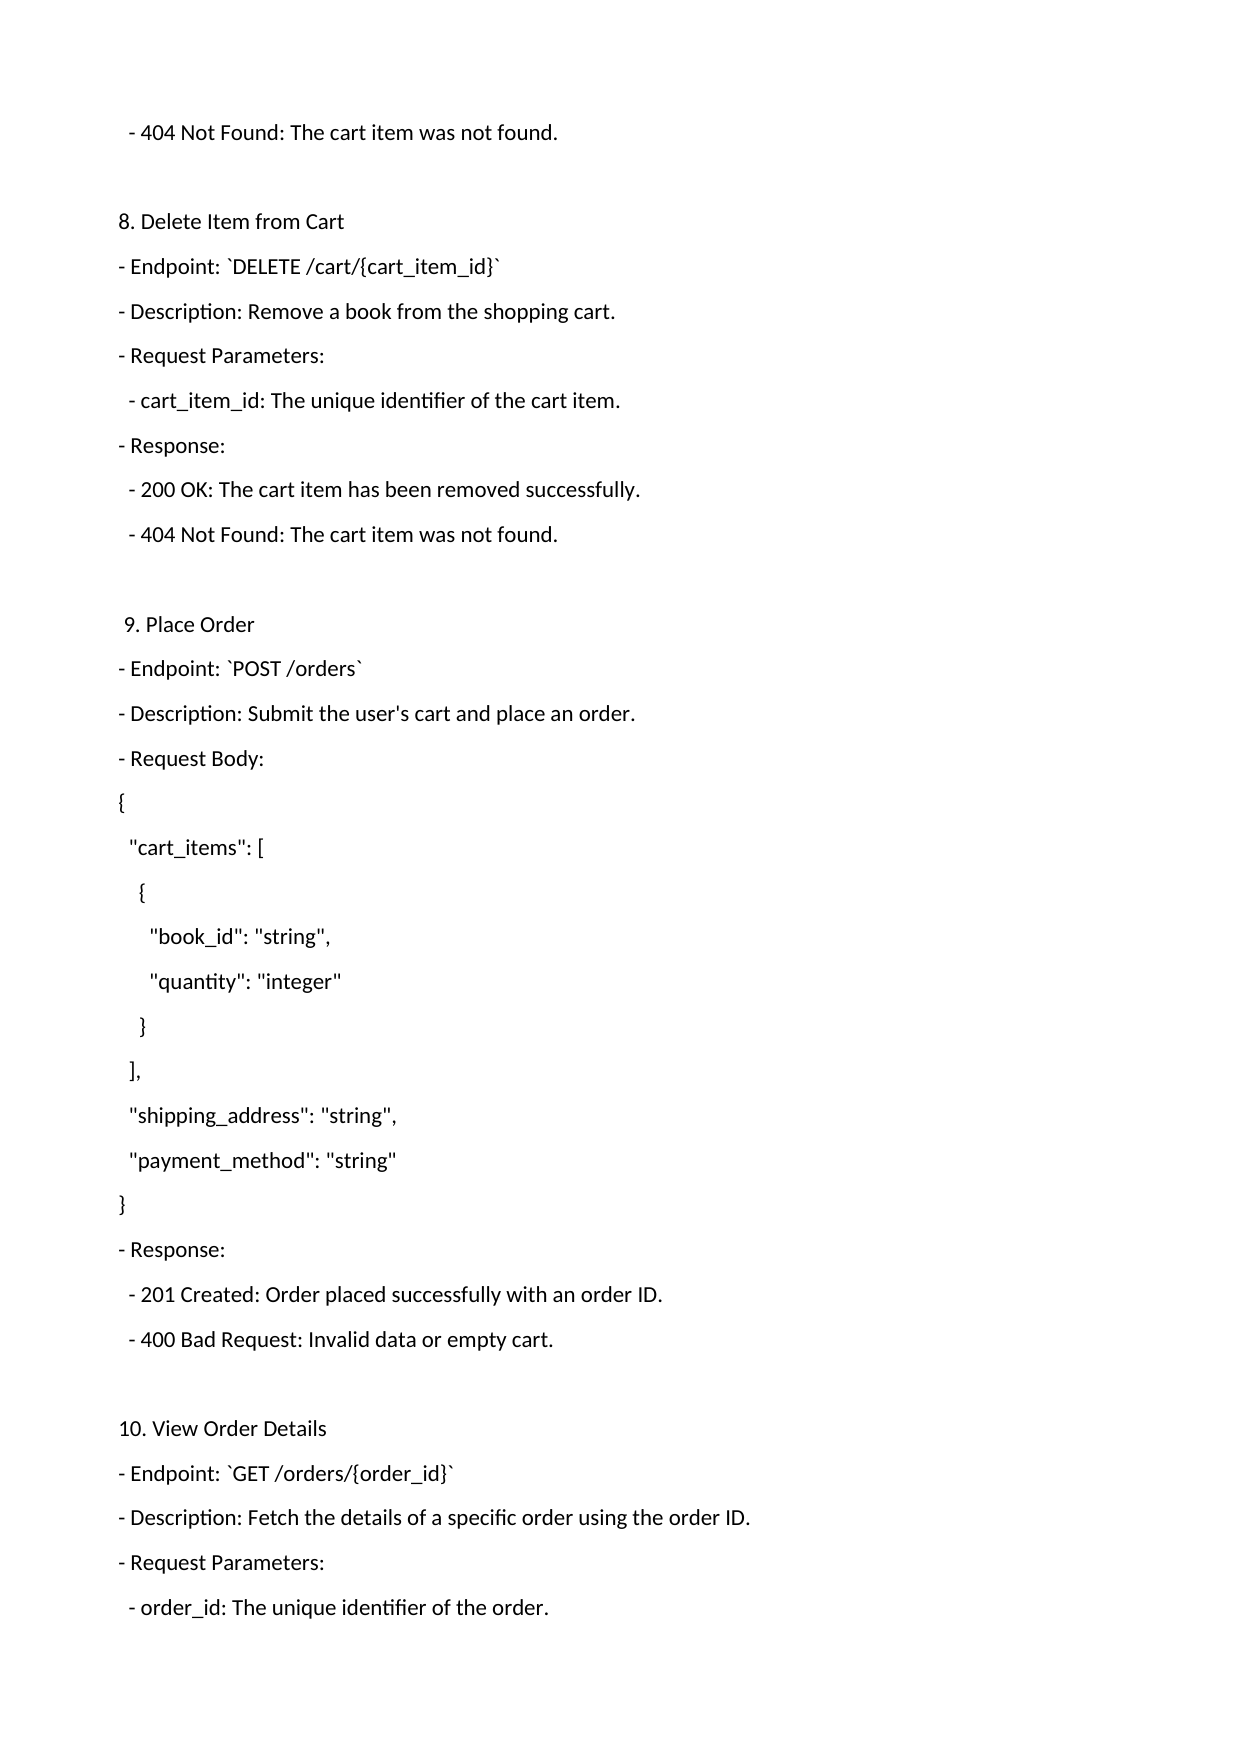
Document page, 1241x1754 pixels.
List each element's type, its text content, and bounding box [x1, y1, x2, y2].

text - 200 OK: The cart item has been removed successfully. [118, 476, 1122, 504]
text 8. Delete Item from Cart [118, 207, 1122, 236]
text - 400 Bad Request: Invalid data or empty cart. [118, 1325, 1122, 1353]
text "book_id": "string", [118, 922, 1122, 951]
text "quantity": "integer" [118, 967, 1122, 995]
text - order_id: The unique identifier of the order. [118, 1593, 1122, 1621]
text } [118, 1012, 1122, 1040]
text 9. Place Order [118, 610, 1122, 638]
text { [118, 878, 1122, 906]
text - Request Body: [118, 744, 1122, 772]
text - Endpoint: `DELETE /cart/{cart_item_id}` [118, 252, 1122, 280]
text "shipping_address": "string", [118, 1101, 1122, 1129]
text 10. View Order Details [118, 1414, 1122, 1442]
text "payment_method": "string" [118, 1146, 1122, 1174]
text - Request Parameters: [118, 342, 1122, 369]
text - Response: [118, 1235, 1122, 1263]
text { [118, 788, 1122, 816]
text - Endpoint: `POST /orders` [118, 654, 1122, 682]
text - 404 Not Found: The cart item was not found. [118, 520, 1122, 548]
text - Description: Remove a book from the shopping cart. [118, 297, 1122, 325]
text - Response: [118, 431, 1122, 459]
text } [118, 1191, 1122, 1219]
text - 201 Created: Order placed successfully with an order ID. [118, 1280, 1122, 1308]
text - cart_item_id: The unique identifier of the cart item. [118, 386, 1122, 414]
text - Request Parameters: [118, 1548, 1122, 1576]
text "cart_items": [ [118, 833, 1122, 861]
text - 404 Not Found: The cart item was not found. [118, 118, 1122, 146]
text - Description: Submit the user's cart and place an order. [118, 699, 1122, 727]
text - Endpoint: `GET /orders/{order_id}` [118, 1459, 1122, 1487]
text ], [118, 1057, 1122, 1084]
text - Description: Fetch the details of a specific order using the order ID. [118, 1503, 1122, 1531]
